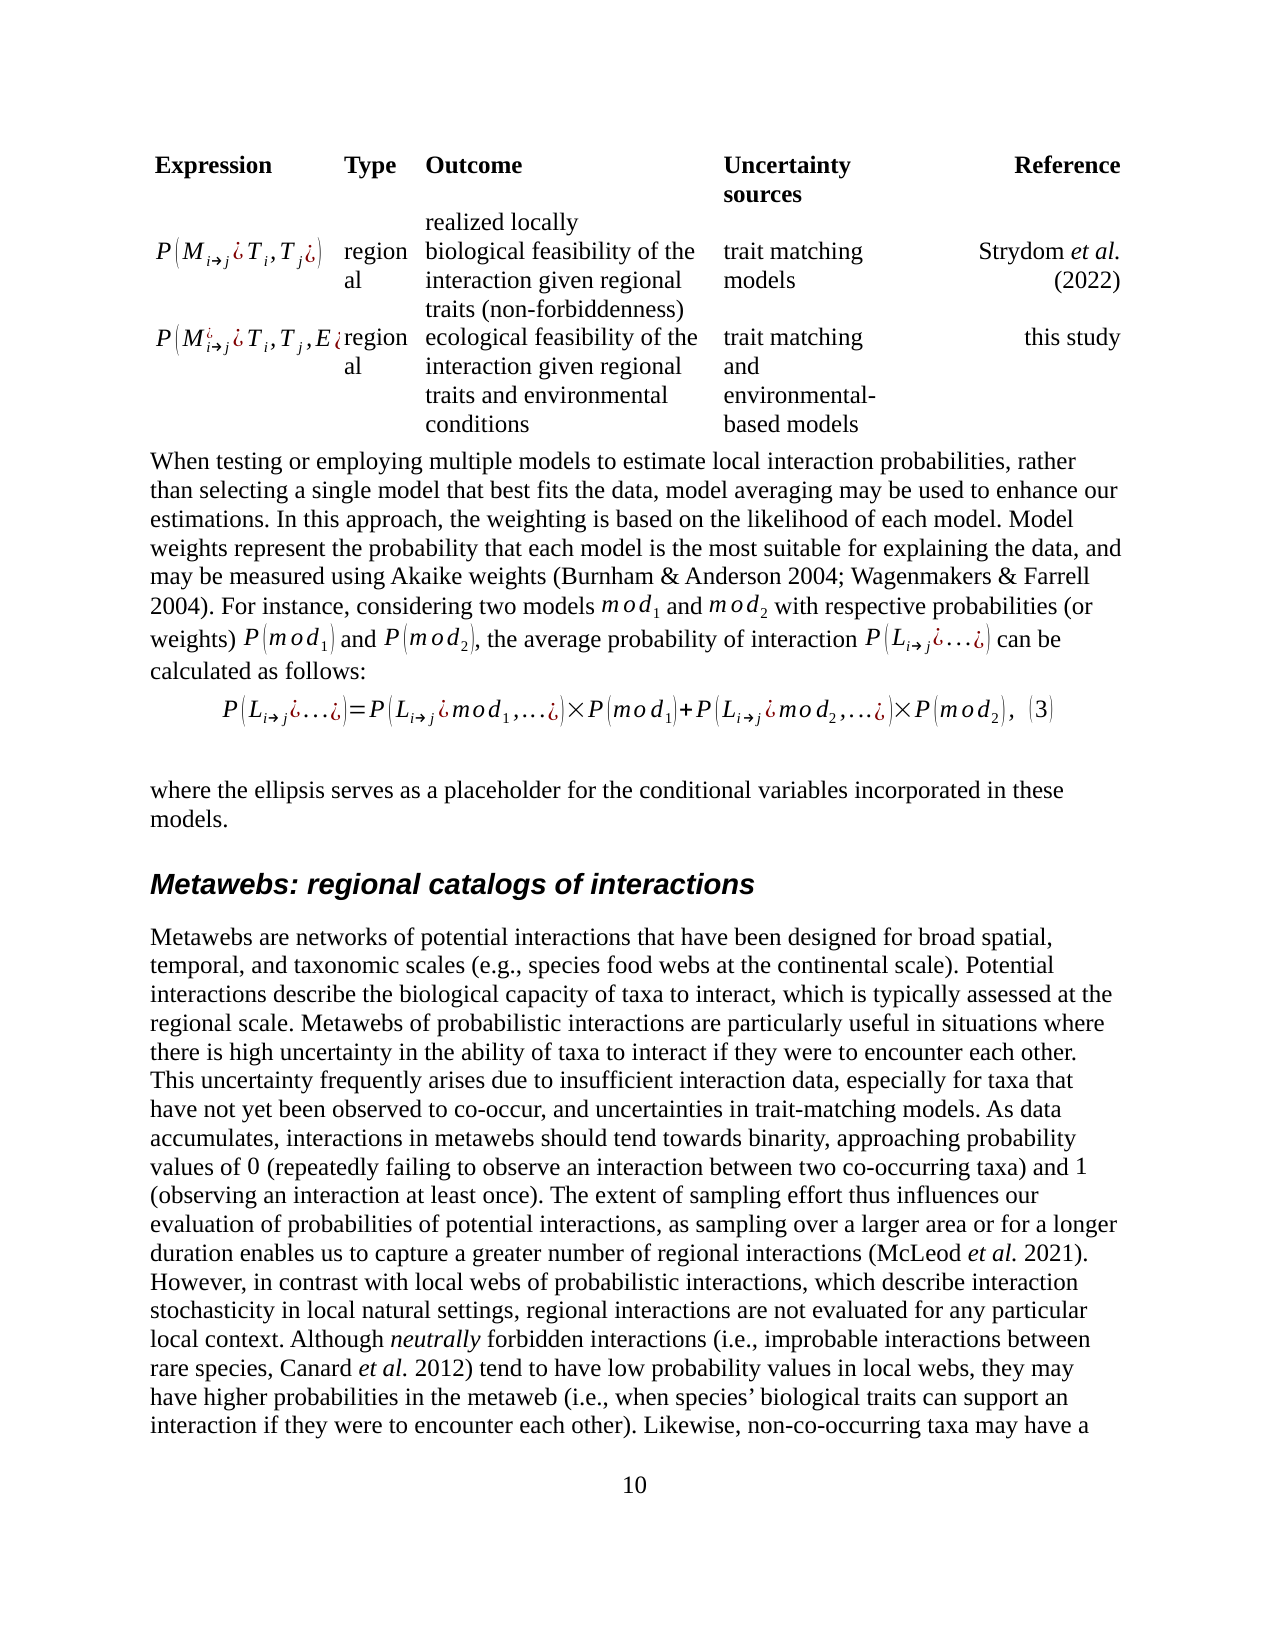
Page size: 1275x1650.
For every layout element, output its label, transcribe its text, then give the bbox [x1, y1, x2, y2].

table_cell trait matching models [719, 236, 908, 322]
table_cell regional [340, 323, 421, 437]
table_cell [908, 208, 1125, 236]
table_header Type [340, 150, 421, 207]
table_cell [719, 208, 908, 236]
table_header Expression [150, 150, 339, 207]
table_cell [150, 208, 339, 236]
table_cell ecological feasibility of the interaction given regional traits and environmental conditions [421, 323, 719, 437]
table_header Outcome [421, 150, 719, 207]
table_cell realized locally [421, 208, 719, 236]
table_header Reference [908, 150, 1125, 207]
table_cell [340, 208, 421, 236]
table_cell regional [340, 236, 421, 322]
table_cell [150, 236, 339, 322]
table_cell Strydom et al. (2022) [908, 236, 1125, 322]
table_header Uncertainty sources [719, 150, 908, 207]
text Metawebs are networks of potential interactions that have been designed for broad spatial, temporal, and taxonomic scales (e.g., species food webs at the continental scale). Potential interactions describe the biological capacity of taxa to interact, which is typically assessed at the regional scale. Metawebs of probabilistic interactions are particularly useful in situations where there is high uncertainty in the ability of taxa to interact if they were to encounter each other. This uncertainty frequently arises due to insufficient interaction data, especially for taxa that have not yet been observed to co-occur, and uncertainties in trait-matching models. As data accumulates, interactions in metawebs should tend towards binarity, approaching probability values of (repeatedly failing to observe an interaction between two co-occurring taxa) and (observing an interaction at least once). The extent of sampling effort thus influences our evaluation of probabilities of potential interactions, as sampling over a larger area or for a longer duration enables us to capture a greater number of regional interactions (McLeod et al. 2021). However, in contrast with local webs of probabilistic interactions, which describe interaction stochasticity in local natural settings, regional interactions are not evaluated for any particular local context. Although neutrally forbidden interactions (i.e., improbable interactions between rare species, Canard et al. 2012) tend to have low probability values in local webs, they may have higher probabilities in the metaweb (i.e., when species’ biological traits can support an interaction if they were to encounter each other). Likewise, non-co-occurring taxa may have a [150, 922, 1125, 1439]
table_cell this study [908, 323, 1125, 437]
table_cell biological feasibility of the interaction given regional traits (non-forbiddenness) [421, 236, 719, 322]
text where the ellipsis serves as a placeholder for the conditional variables incorporated in these models. [150, 775, 1125, 833]
table_cell trait matching and environmental-based models [719, 323, 908, 437]
table_cell [150, 323, 339, 437]
text When testing or employing multiple models to estimate local interaction probabilities, rather than selecting a single model that best fits the data, model averaging may be used to enhance our estimations. In this approach, the weighting is based on the likelihood of each model. Model weights represent the probability that each model is the most suitable for explaining the data, and may be measured using Akaike weights (Burnham & Anderson 2004; Wagenmakers & Farrell 2004). For instance, considering two models and with respective probabilities (or weights) and , the average probability of interaction can be calculated as follows: [150, 446, 1125, 685]
subtitle Metawebs: regional catalogs of interactions [150, 867, 1125, 900]
